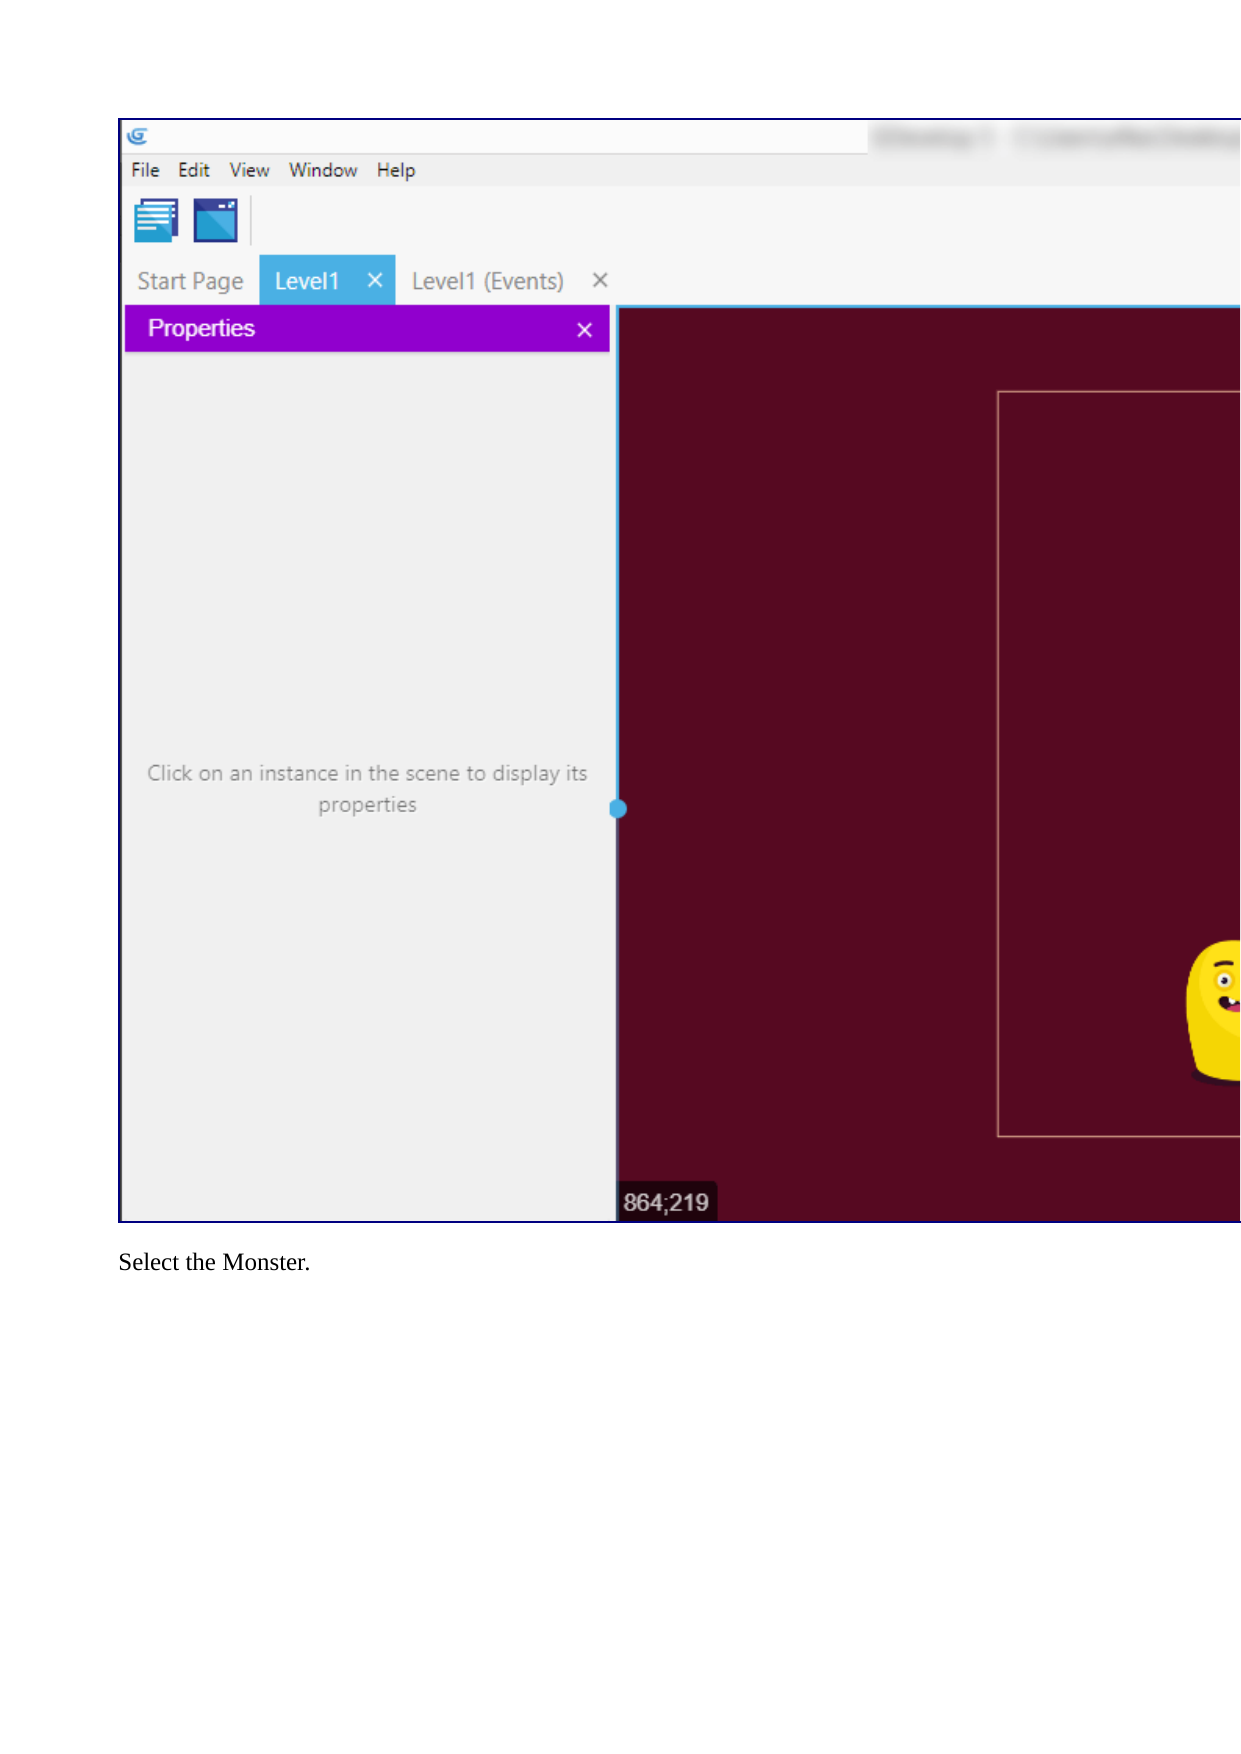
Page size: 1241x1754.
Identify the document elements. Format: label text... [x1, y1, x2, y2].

picture [120, 120, 1241, 1221]
text Select the Monster. [118, 1247, 1122, 1276]
